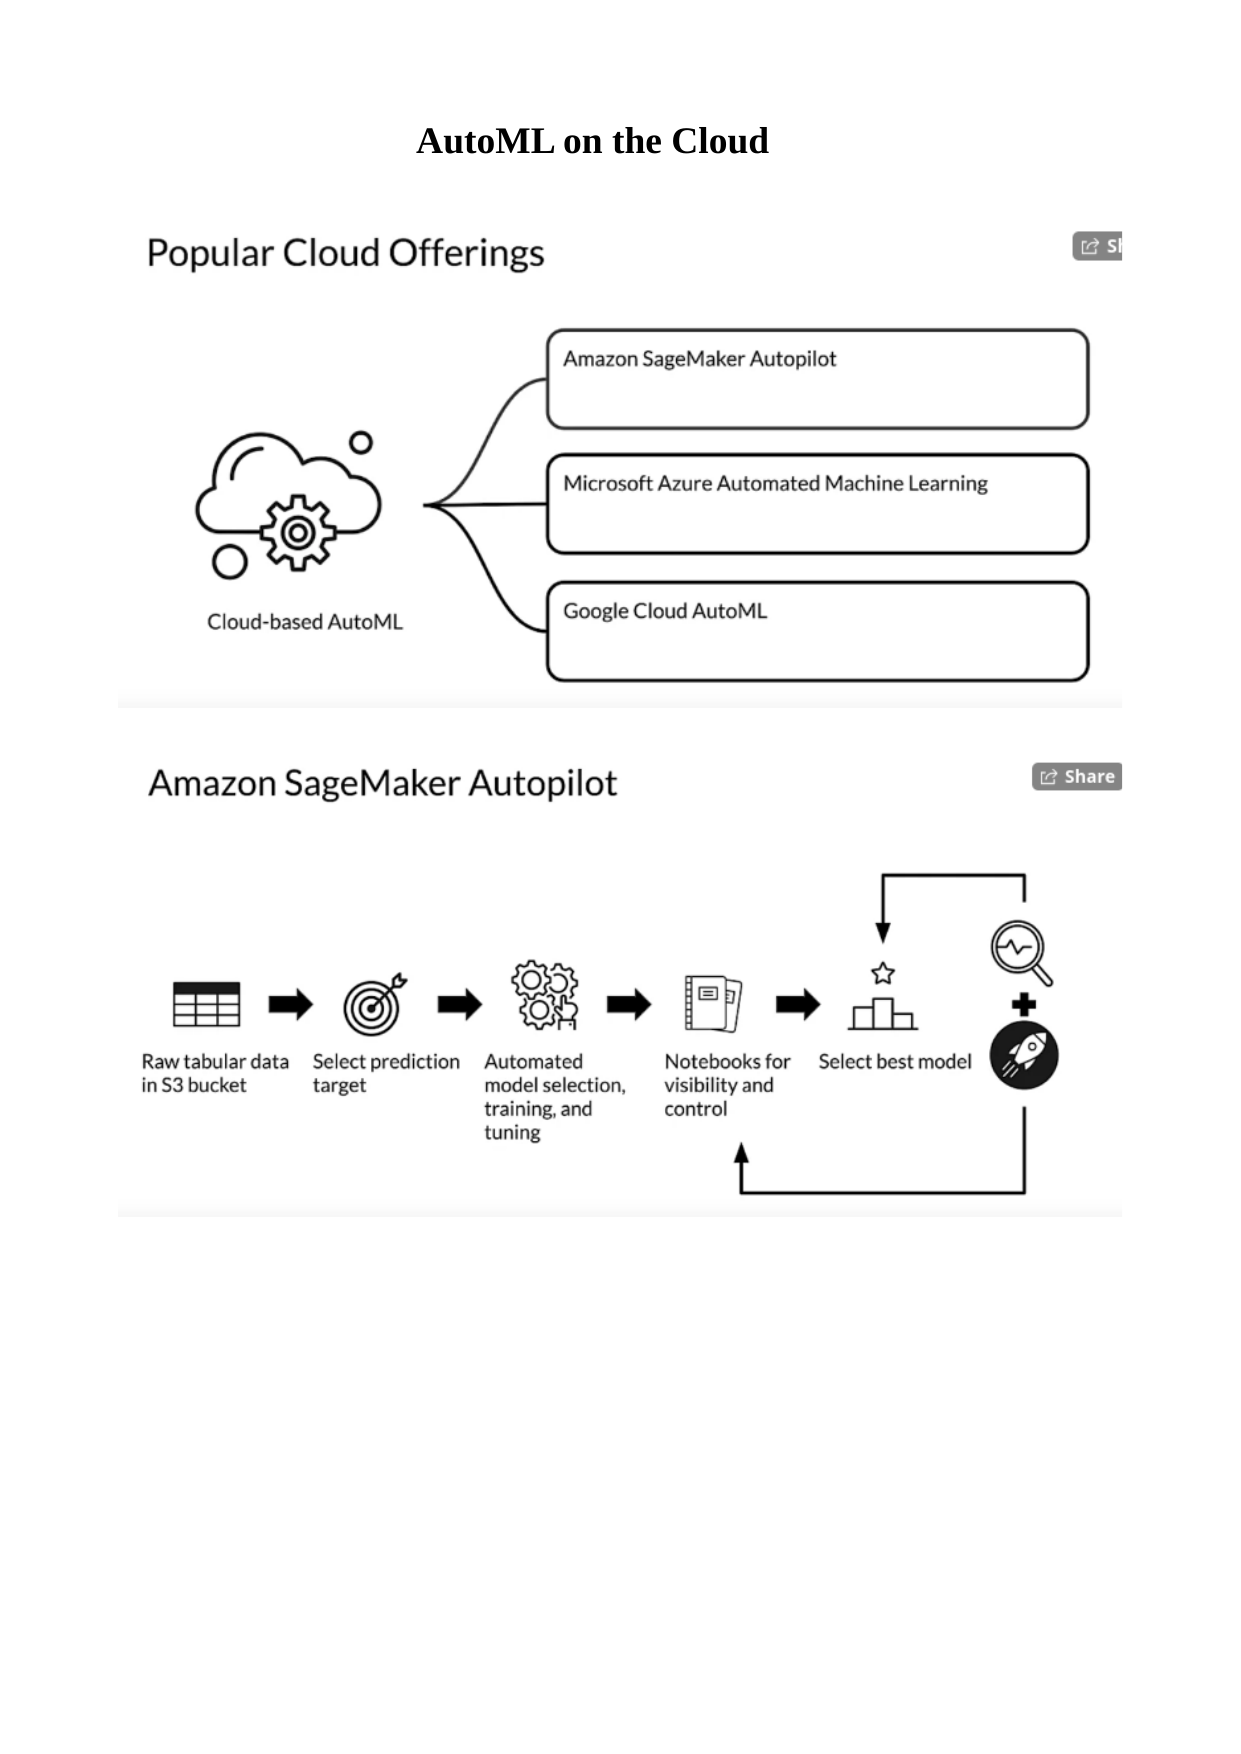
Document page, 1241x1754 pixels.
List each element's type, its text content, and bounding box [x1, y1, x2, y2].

picture [118, 221, 1123, 708]
picture [118, 759, 1123, 1217]
subtitle AutoML on the Cloud [118, 118, 1122, 161]
